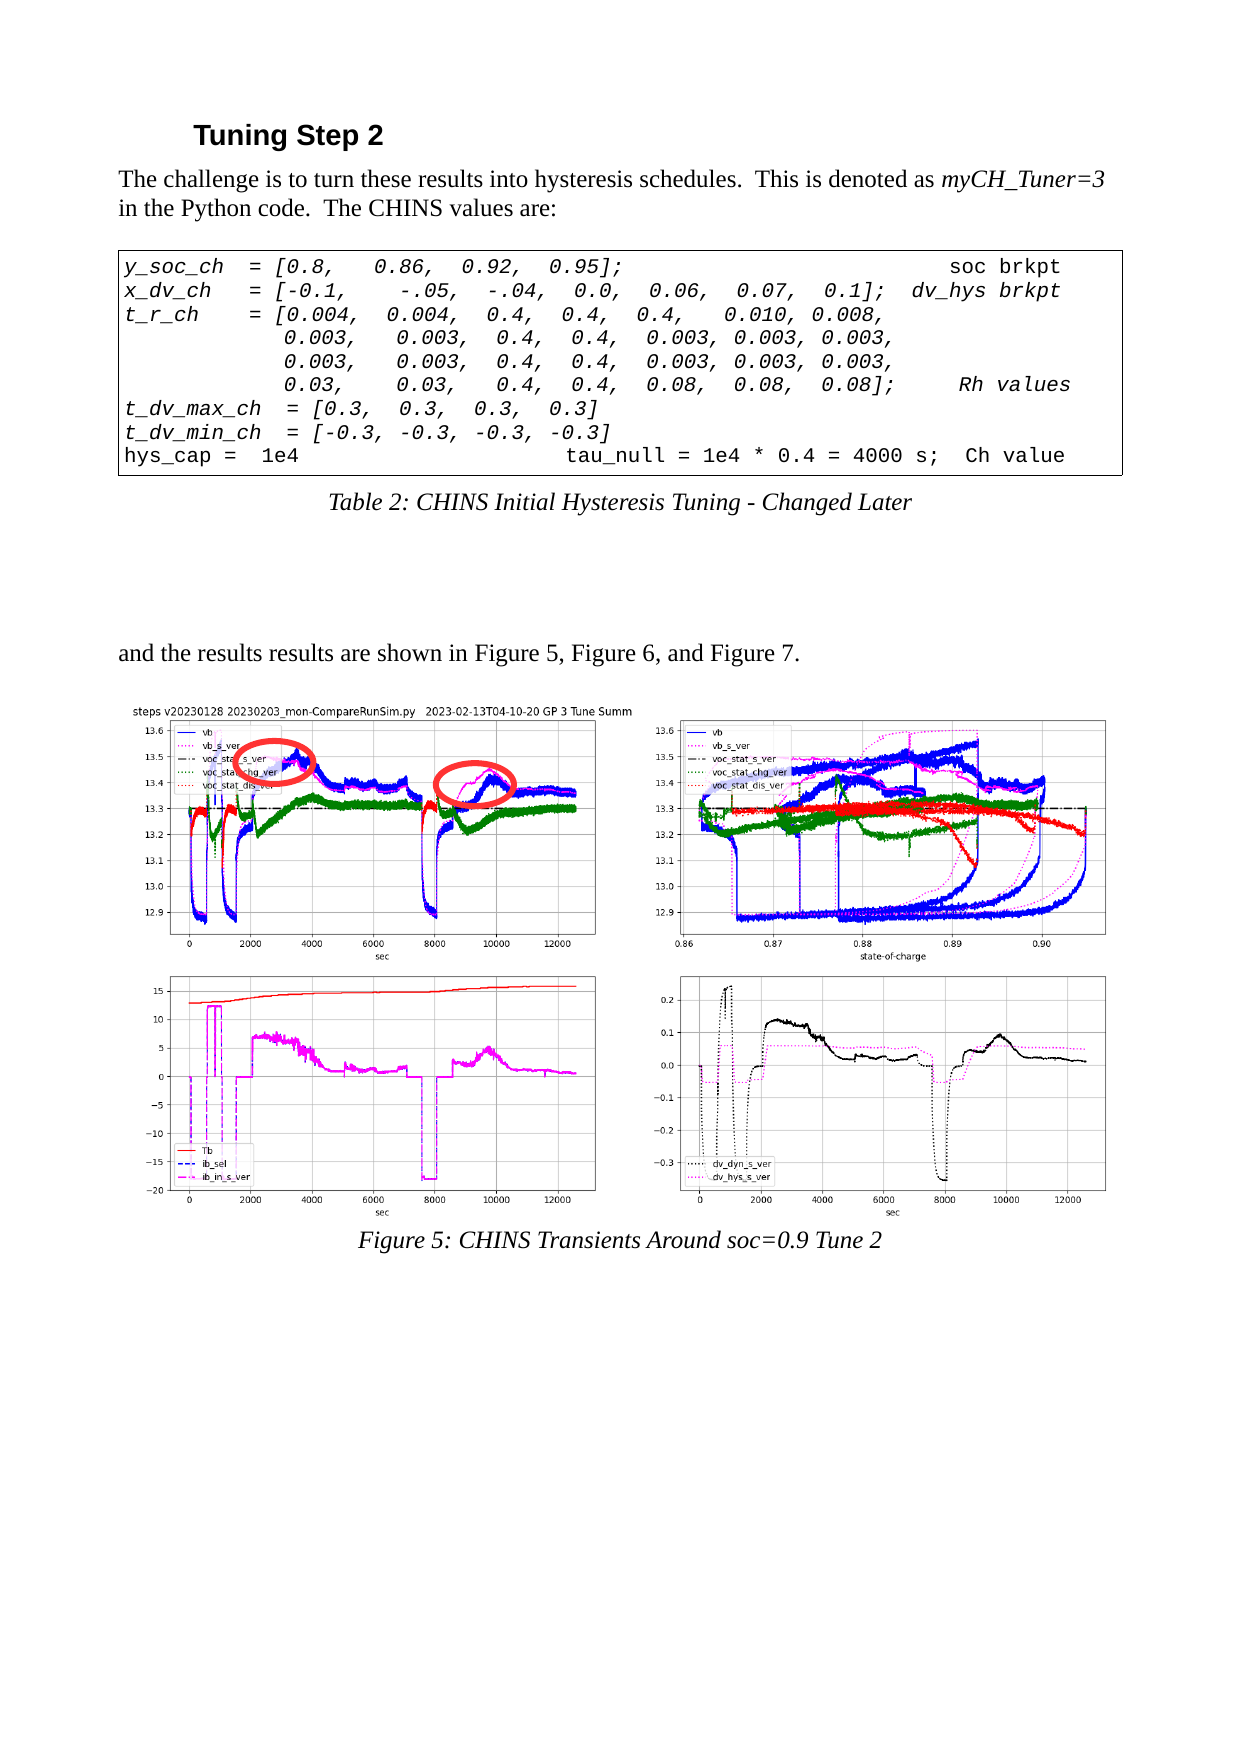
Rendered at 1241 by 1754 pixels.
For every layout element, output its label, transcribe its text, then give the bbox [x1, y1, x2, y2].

picture [118, 696, 1122, 1226]
text The challenge is to turn these results into hysteresis schedules. This is denoted as myCH_Tuner=3 in the Python code. The CHINS values are: [118, 164, 1122, 222]
text Figure 5: CHINS Transients Around soc=0.9 Tune 2 [118, 1226, 1122, 1254]
text Table 2: CHINS Initial Hysteresis Tuning - Changed Later [118, 487, 1122, 516]
text and the results results are shown in Figure 5, Figure 6, and Figure 7. [118, 638, 1122, 667]
subtitle Tuning Step 2 [118, 118, 1122, 152]
table_header y_soc_ch = [0.8, 0.86, 0.92, 0.95]; soc brkpt x_dv_ch = [-0.1, -.05, -.04, 0.0, 0.06, 0.07, 0.1]; dv_hys brkpt t_r_ch = [0.004, 0.004, 0.4, 0.4, 0.4, 0.010, 0.008, 0.003, 0.003, 0.4, 0.4, 0.003, 0.003, 0.003, 0.003, 0.003, 0.4, 0.4, 0.003, 0.003, 0.003, 0.03, 0.03, 0.4, 0.4, 0.08, 0.08, 0.08]; Rh values t_dv_max_ch = [0.3, 0.3, 0.3, 0.3] t_dv_min_ch = [-0.3, -0.3, -0.3, -0.3] hys_cap = 1e4 tau_null = 1e4 * 0.4 = 4000 s; Ch value [119, 251, 1122, 475]
